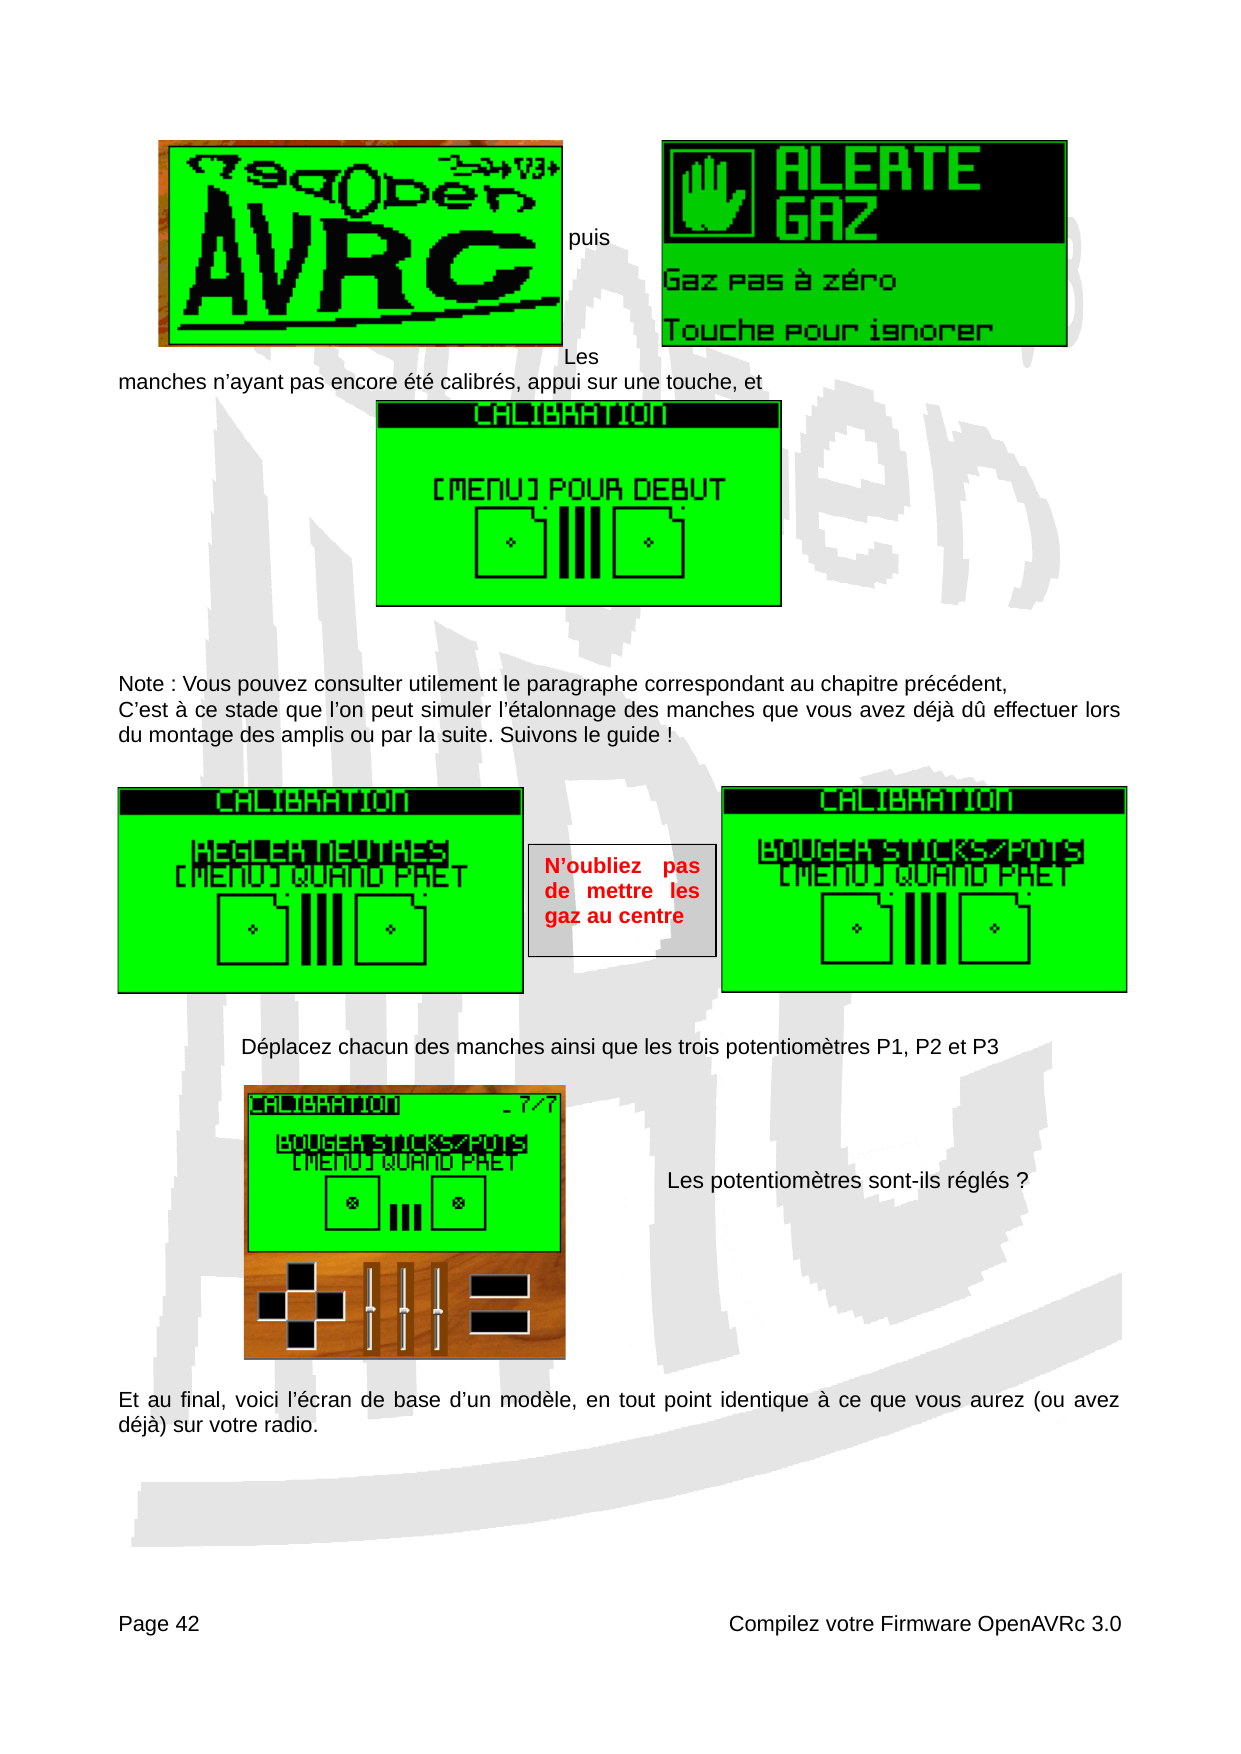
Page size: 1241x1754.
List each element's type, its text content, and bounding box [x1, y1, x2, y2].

text Et au final, voici l’écran de base d’un modèle, en tout point identique à ce que vous aurez (ou avez déjà) sur votre radio. [118, 1387, 1122, 1437]
text Les manches n’ayant pas encore été calibrés, appui sur une touche, et [118, 344, 1122, 394]
text Note : Vous pouvez consulter utilement le paragraphe correspondant au chapitre précédent, [118, 671, 1122, 697]
text N’oubliez pas de mettre les gaz au centre [544, 853, 700, 928]
text C’est à ce stade que l’on peut simuler l’étalonnage des manches que vous avez déjà dû effectuer lors du montage des amplis ou par la suite. Suivons le guide ! [118, 697, 1122, 747]
picture [117, 787, 524, 994]
picture [721, 786, 1128, 993]
text Les potentiomètres sont-ils réglés ? [629, 1164, 1060, 1195]
picture [661, 140, 1068, 347]
text puis [118, 118, 1122, 250]
text Déplacez chacun des manches ainsi que les trois potentiomètres P1, P2 et P3 [118, 1034, 1122, 1059]
picture [375, 400, 782, 607]
